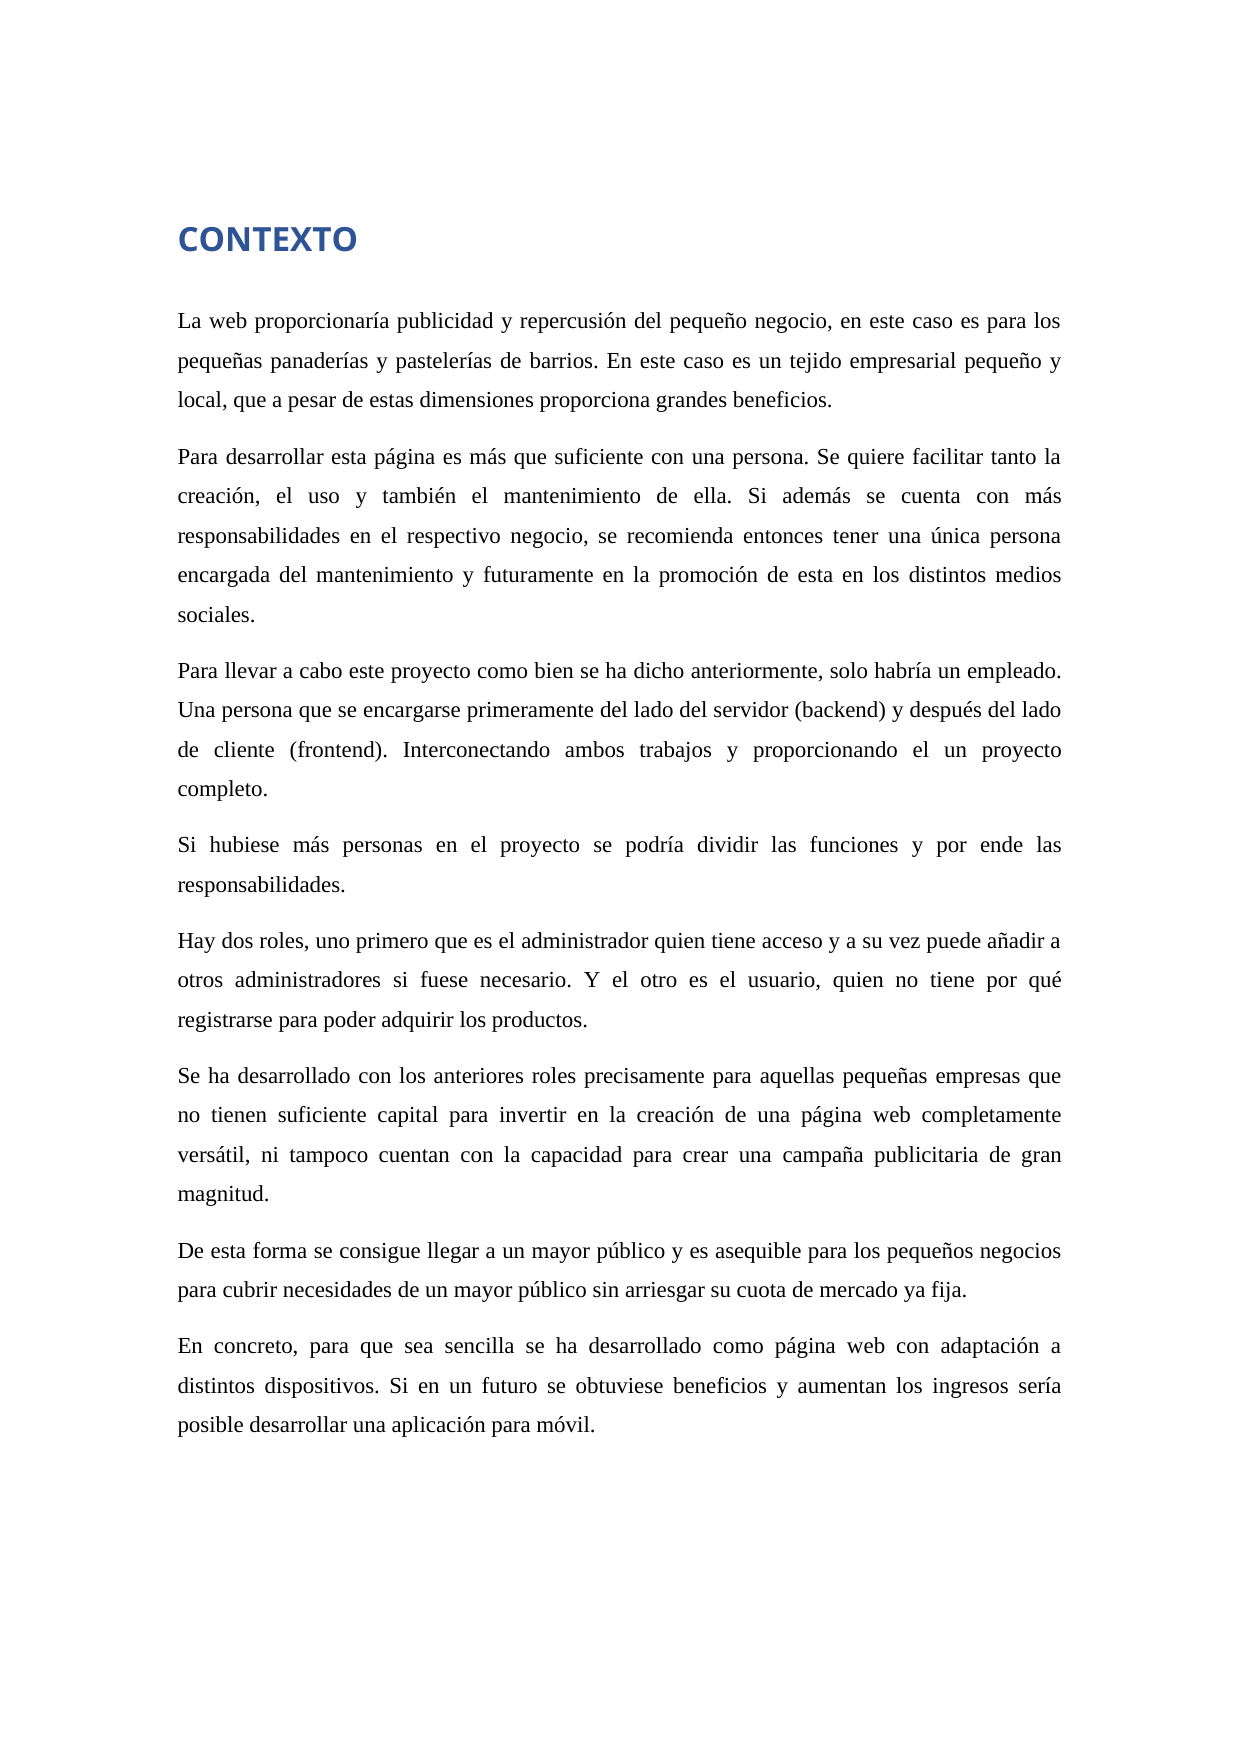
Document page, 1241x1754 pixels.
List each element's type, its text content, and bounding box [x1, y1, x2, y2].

text La web proporcionaría publicidad y repercusión del pequeño negocio, en este caso es para los pequeñas panaderías y pastelerías de barrios. En este caso es un tejido empresarial pequeño y local, que a pesar de estas dimensiones proporciona grandes beneficios. [177, 308, 1063, 413]
text De esta forma se consigue llegar a un mayor público y es asequible para los pequeños negocios para cubrir necesidades de un mayor público sin arriesgar su cuota de mercado ya fija. [177, 1237, 1063, 1302]
text Hay dos roles, uno primero que es el administrador quien tiene acceso y a su vez puede añadir a otros administradores si fuese necesario. Y el otro es el usuario, quien no tiene por qué registrarse para poder adquirir los productos. [177, 927, 1063, 1032]
text Se ha desarrollado con los anteriores roles precisamente para aquellas pequeñas empresas que no tienen suficiente capital para invertir en la creación de una página web completamente versátil, ni tampoco cuentan con la capacidad para crear una campaña publicitaria de gran magnitud. [177, 1062, 1063, 1207]
subtitle CONTEXTO [177, 216, 1063, 262]
text Si hubiese más personas en el proyecto se podría dividir las funciones y por ende las responsabilidades. [177, 831, 1063, 897]
text Para llevar a cabo este proyecto como bien se ha dicho anteriormente, solo habría un empleado. Una persona que se encargarse primeramente del lado del servidor (backend) y después del lado de cliente (frontend). Interconectando ambos trabajos y proporcionando el un proyecto completo. [177, 657, 1063, 802]
text Para desarrollar esta página es más que suficiente con una persona. Se quiere facilitar tanto la creación, el uso y también el mantenimiento de ella. Si además se cuenta con más responsabilidades en el respectivo negocio, se recomienda entonces tener una única persona encargada del mantenimiento y futuramente en la promoción de esta en los distintos medios sociales. [177, 443, 1063, 627]
text En concreto, para que sea sencilla se ha desarrollado como página web con adaptación a distintos dispositivos. Si en un futuro se obtuviese beneficios y aumentan los ingresos sería posible desarrollar una aplicación para móvil. [177, 1332, 1063, 1438]
